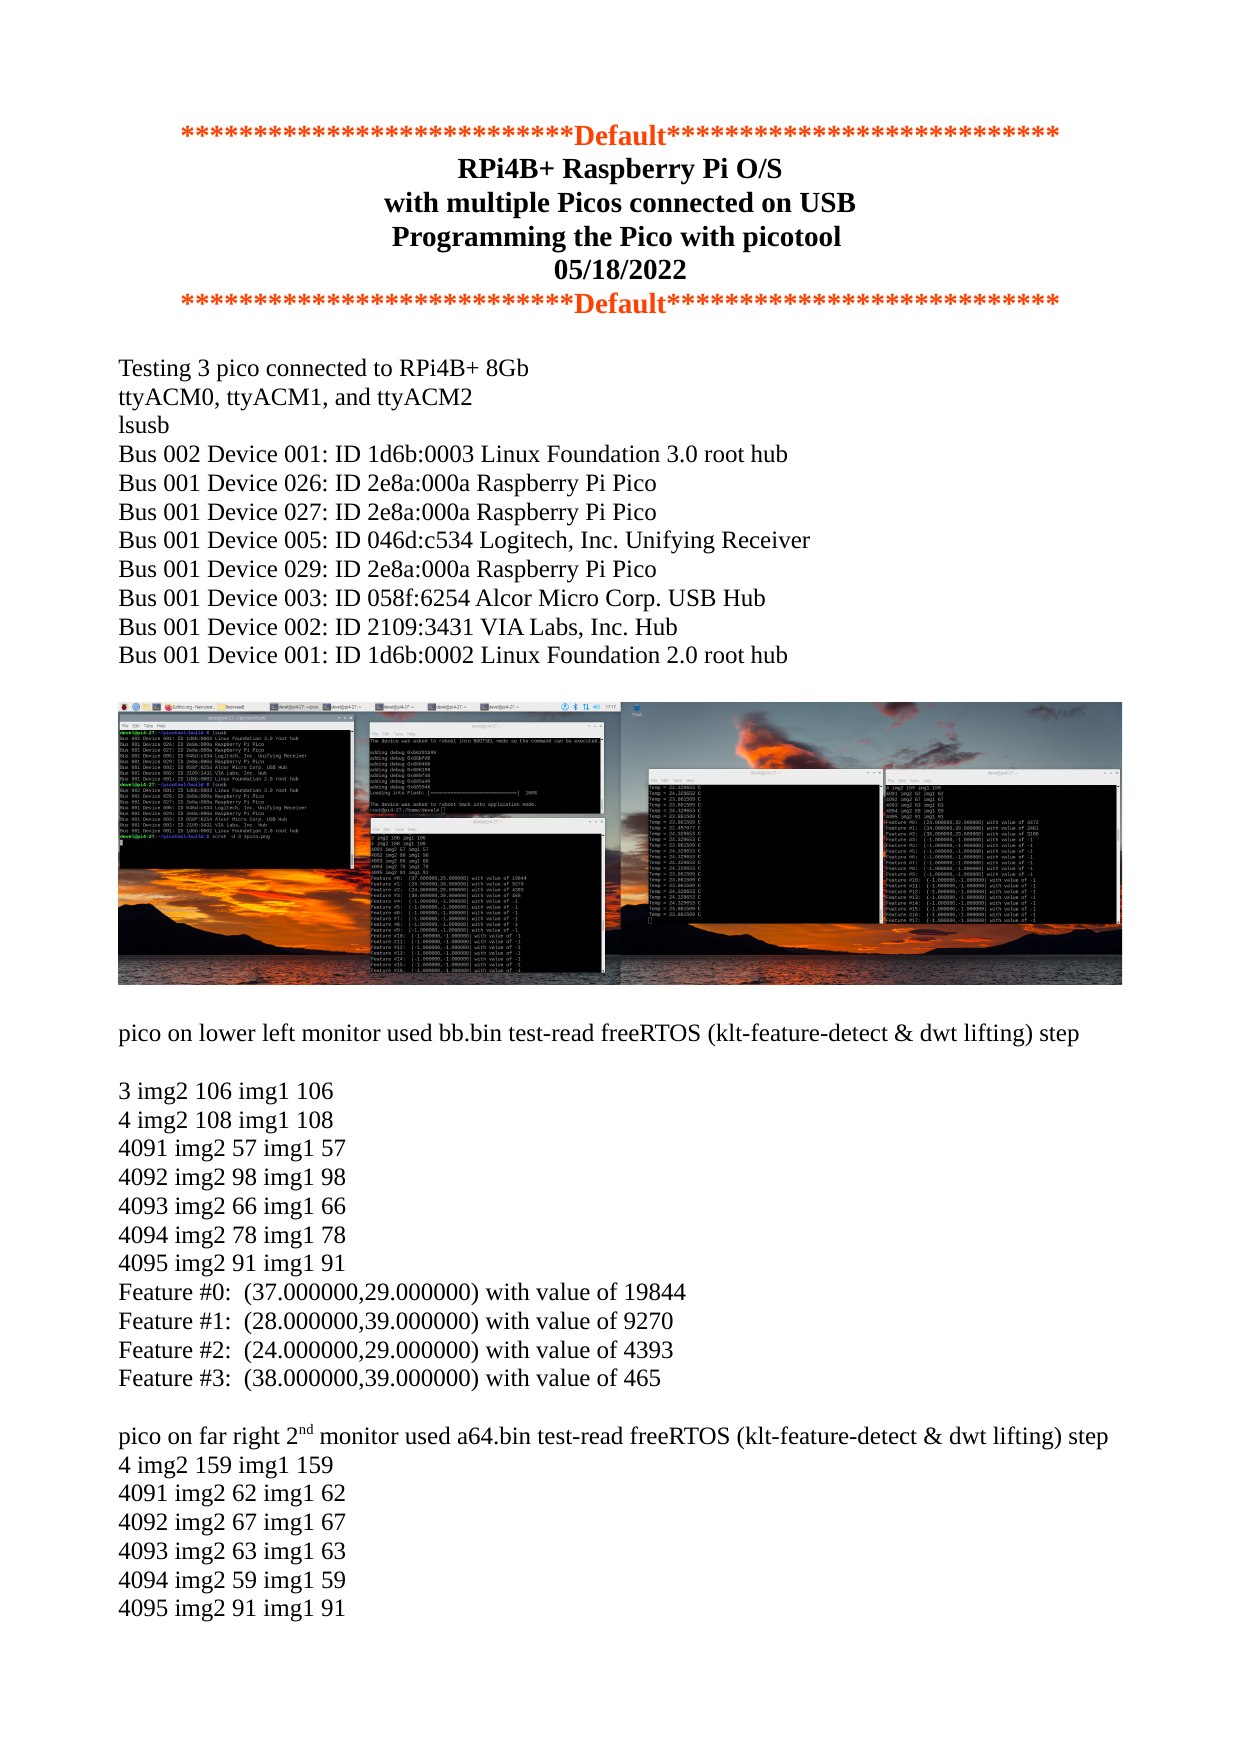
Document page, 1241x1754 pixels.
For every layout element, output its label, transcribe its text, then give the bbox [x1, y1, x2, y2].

text Bus 001 Device 026: ID 2e8a:000a Raspberry Pi Pico [118, 468, 1122, 497]
text 4093 img2 63 img1 63 [118, 1536, 1122, 1565]
text pico on lower left monitor used bb.bin test-read freeRTOS (klt-feature-detect & dwt lifting) step [118, 1018, 1122, 1047]
text 4 img2 108 img1 108 [118, 1105, 1122, 1133]
picture [118, 702, 1123, 985]
text Bus 001 Device 027: ID 2e8a:000a Raspberry Pi Pico [118, 497, 1122, 525]
text 3 img2 106 img1 106 [118, 1076, 1122, 1105]
text Bus 001 Device 001: ID 1d6b:0002 Linux Foundation 2.0 root hub [118, 640, 1122, 669]
text with multiple Picos connected on USB [118, 185, 1122, 219]
text Feature #1: (28.000000,39.000000) with value of 9270 [118, 1306, 1122, 1335]
text Bus 001 Device 029: ID 2e8a:000a Raspberry Pi Pico [118, 554, 1122, 583]
text ***************************Default*************************** [118, 286, 1122, 319]
text Bus 001 Device 005: ID 046d:c534 Logitech, Inc. Unifying Receiver [118, 525, 1122, 554]
text 4091 img2 62 img1 62 [118, 1478, 1122, 1507]
text 4091 img2 57 img1 57 [118, 1133, 1122, 1162]
text 05/18/2022 [118, 252, 1122, 286]
text Feature #3: (38.000000,39.000000) with value of 465 [118, 1363, 1122, 1392]
text 4 img2 159 img1 159 [118, 1450, 1122, 1478]
text 4092 img2 67 img1 67 [118, 1507, 1122, 1536]
text Bus 002 Device 001: ID 1d6b:0003 Linux Foundation 3.0 root hub [118, 439, 1122, 468]
text Feature #0: (37.000000,29.000000) with value of 19844 [118, 1277, 1122, 1306]
text lsusb [118, 410, 1122, 439]
text 4093 img2 66 img1 66 [118, 1191, 1122, 1220]
text RPi4B+ Raspberry Pi O/S [118, 152, 1122, 185]
text 4095 img2 91 img1 91 [118, 1248, 1122, 1277]
text ttyACM0, ttyACM1, and ttyACM2 [118, 382, 1122, 410]
text Bus 001 Device 003: ID 058f:6254 Alcor Micro Corp. USB Hub [118, 583, 1122, 612]
text ***************************Default*************************** [118, 118, 1122, 152]
text 4095 img2 91 img1 91 [118, 1593, 1122, 1622]
text 4092 img2 98 img1 98 [118, 1162, 1122, 1191]
text 4094 img2 78 img1 78 [118, 1220, 1122, 1248]
text Programming the Pico with picotool [118, 219, 1122, 252]
text Feature #2: (24.000000,29.000000) with value of 4393 [118, 1335, 1122, 1363]
text 4094 img2 59 img1 59 [118, 1565, 1122, 1593]
text Bus 001 Device 002: ID 2109:3431 VIA Labs, Inc. Hub [118, 612, 1122, 640]
text Testing 3 pico connected to RPi4B+ 8Gb [118, 353, 1122, 382]
text pico on far right 2nd monitor used a64.bin test-read freeRTOS (klt-feature-detect & dwt lifting) step [118, 1421, 1122, 1450]
